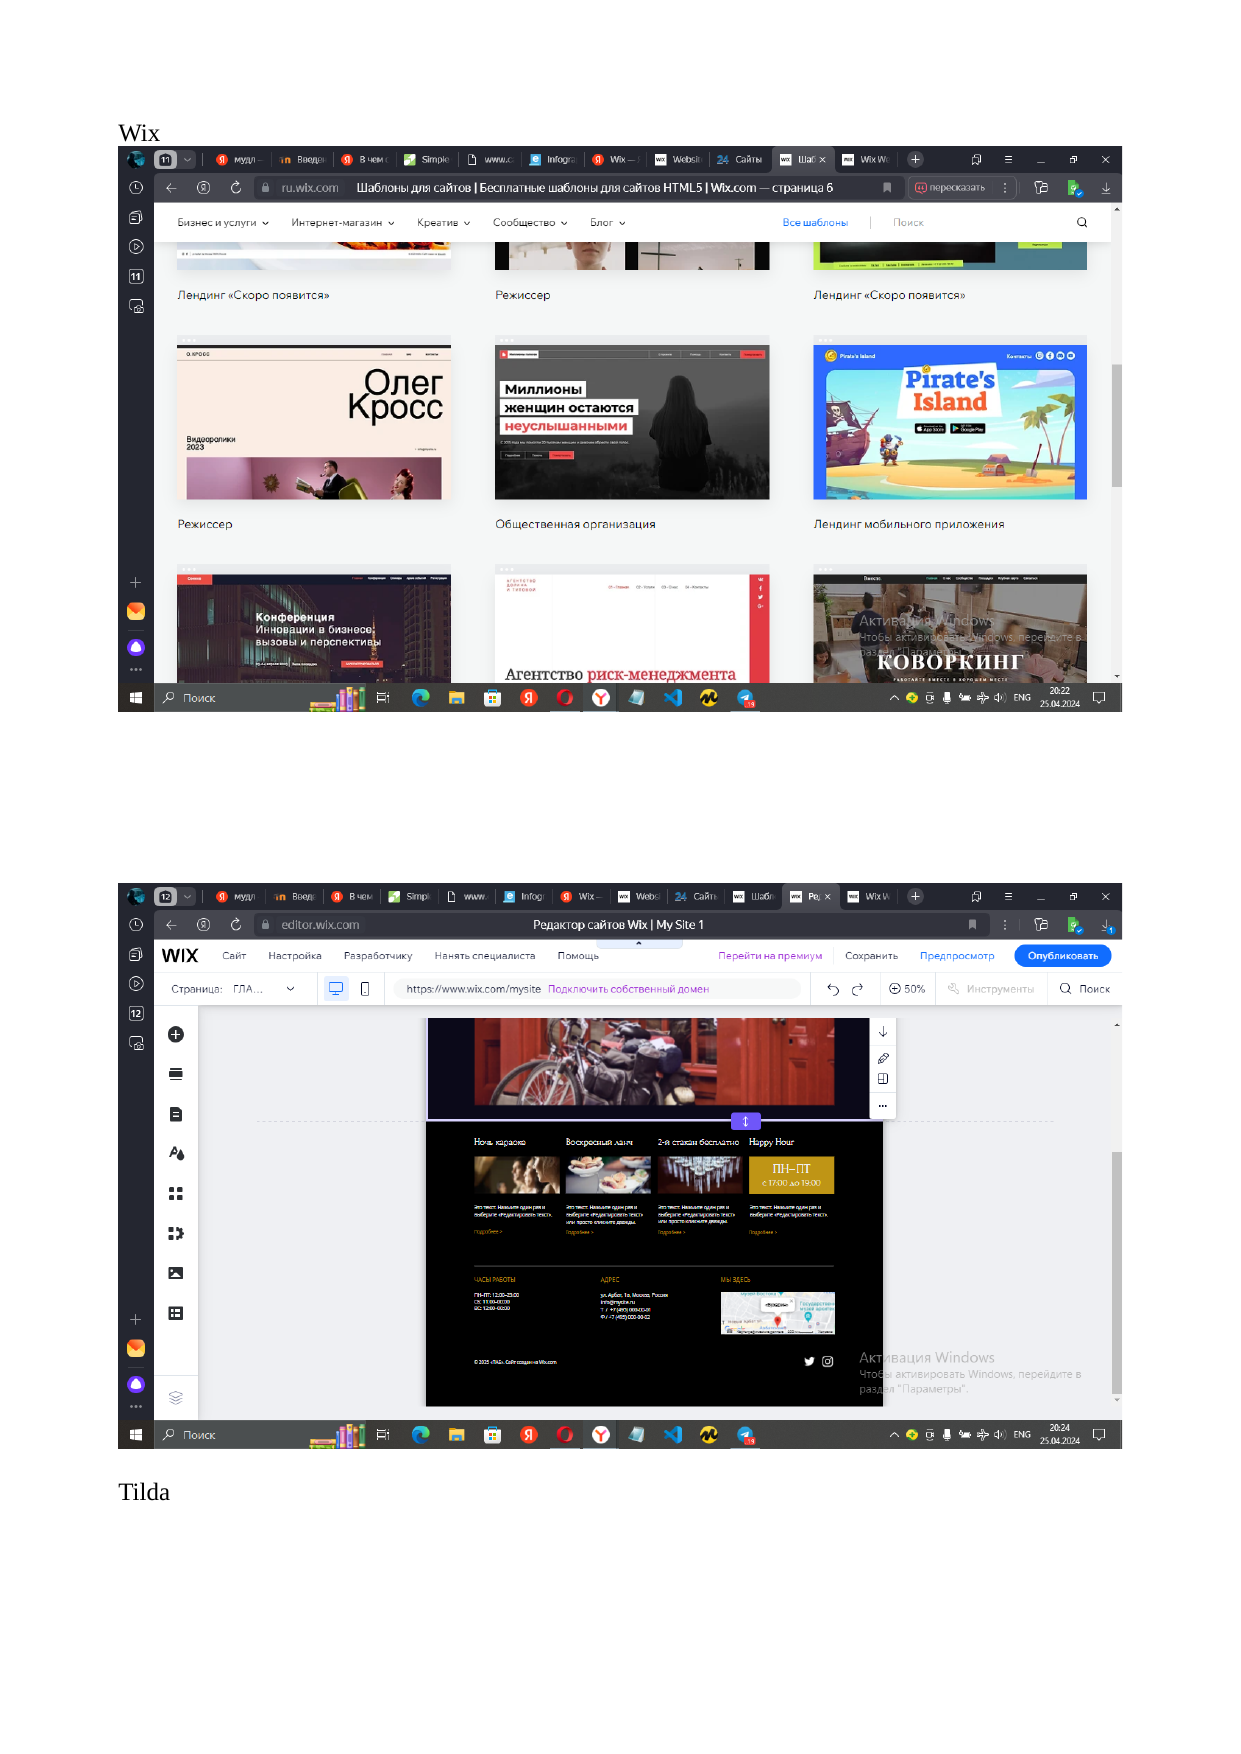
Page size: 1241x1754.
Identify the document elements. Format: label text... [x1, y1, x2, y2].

text Tilda [118, 1477, 1122, 1506]
picture [118, 883, 1123, 1449]
picture [118, 146, 1123, 712]
text Wix [118, 118, 1122, 146]
